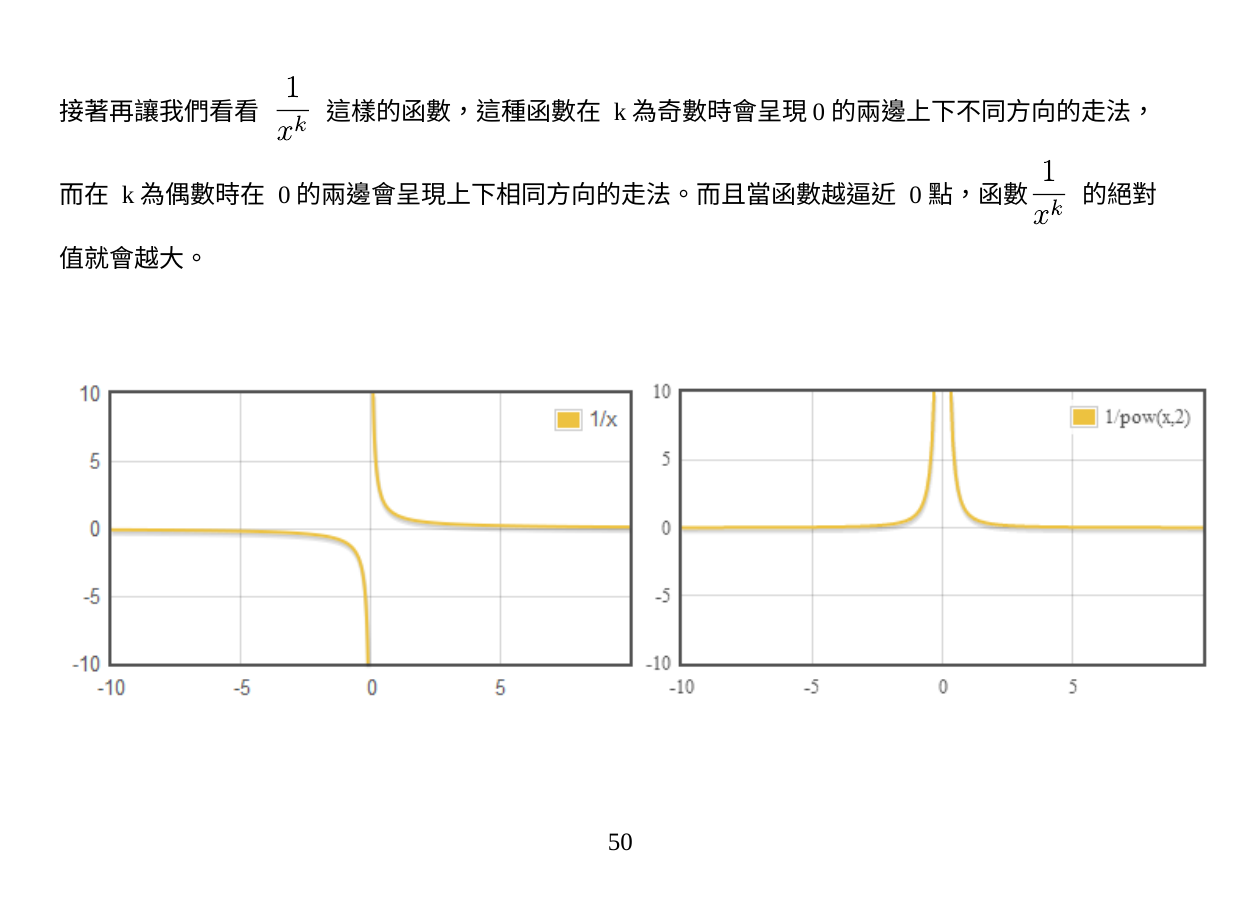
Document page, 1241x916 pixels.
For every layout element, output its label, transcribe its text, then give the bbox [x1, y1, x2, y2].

picture [71, 378, 1219, 700]
text 接著再讓我們看看 這樣的函數，這種函數在 k 為奇數時會呈現0 的兩邊上下不同方向的走法，而在 k 為偶數時在 0 的兩邊會呈現上下相同方向的走法。而且當函數越逼近 0 點，函數 的絕對值就會越大。 [59, 71, 1181, 275]
